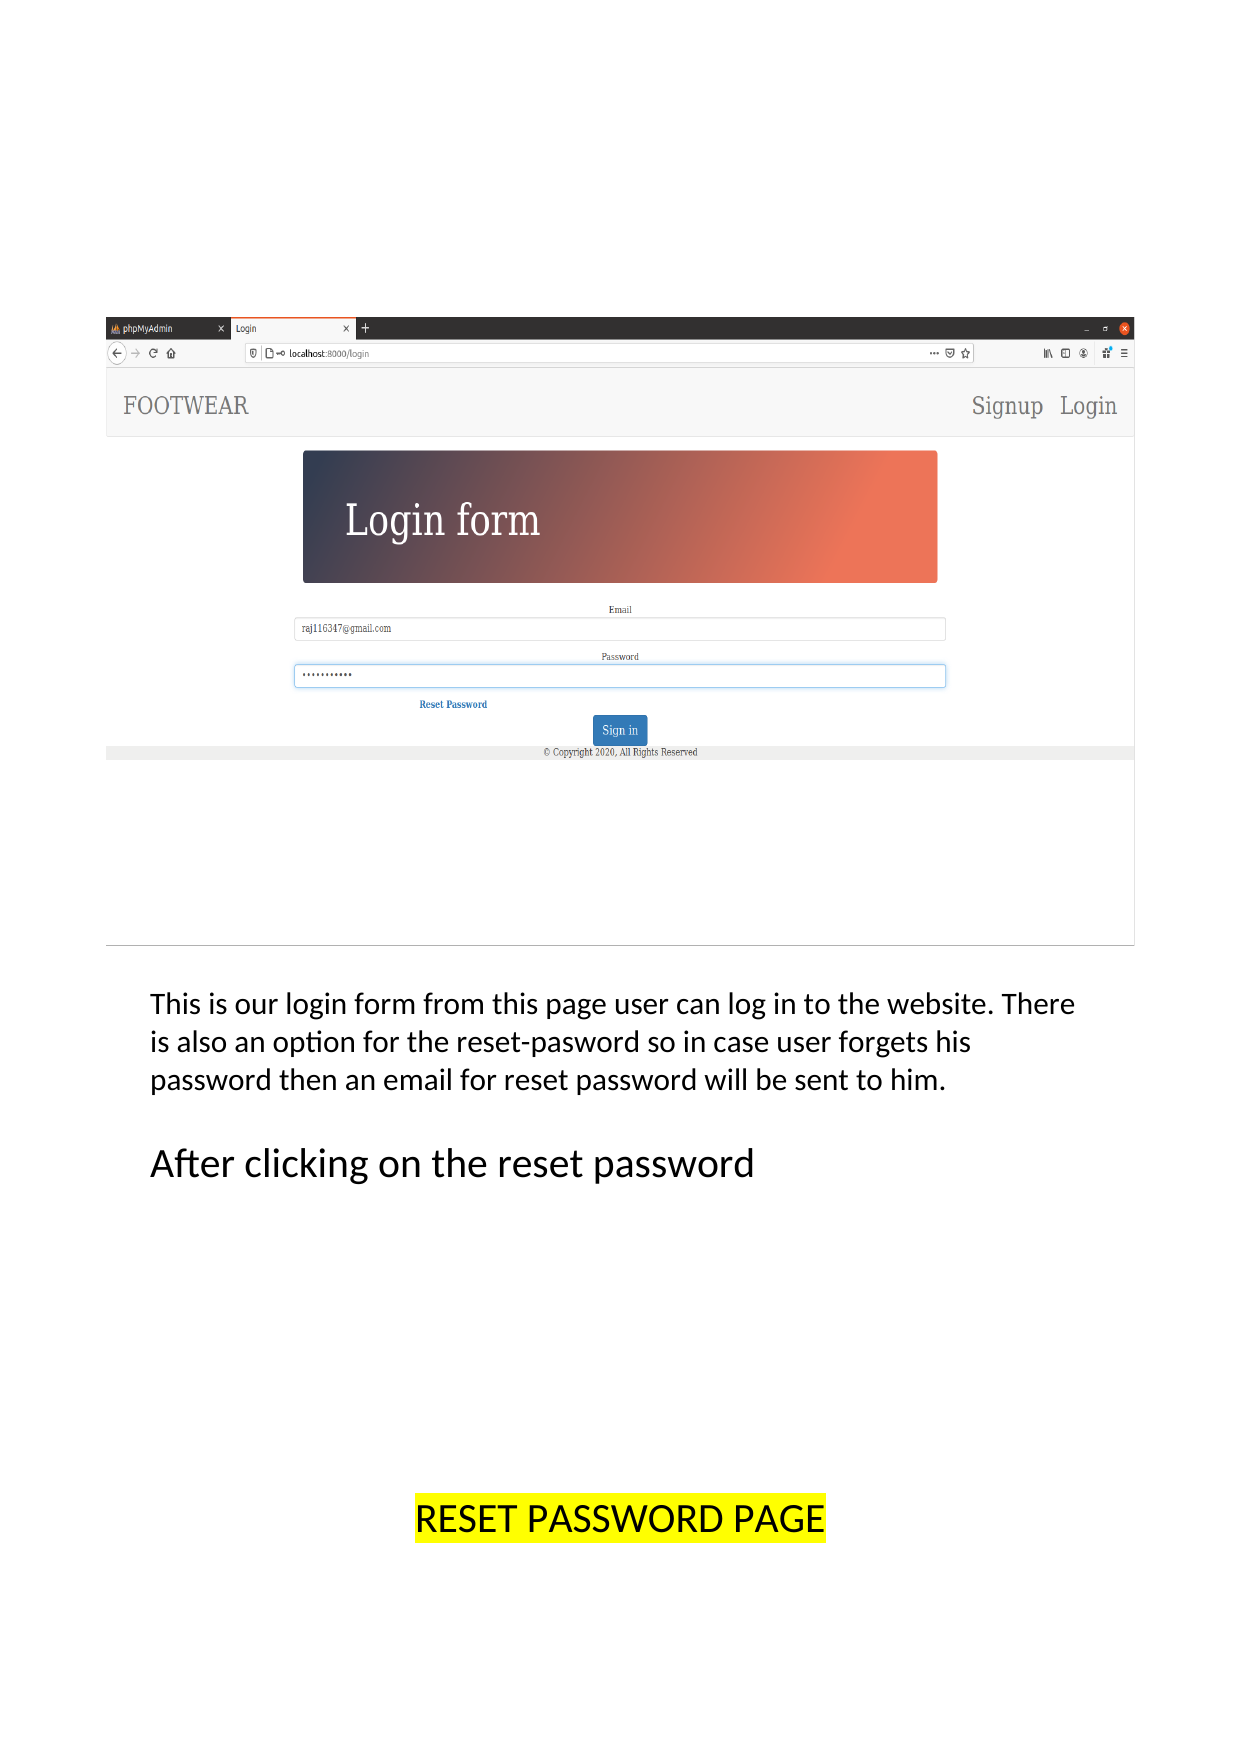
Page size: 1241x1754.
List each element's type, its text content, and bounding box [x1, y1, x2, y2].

list After clicking on the reset password [150, 1137, 1090, 1187]
picture [106, 317, 1135, 946]
list RESET PASSWORD PAGE [150, 1492, 1090, 1543]
list This is our login form from this page user can log in to the website. There is also an option for the reset-pasword so in case user forgets his password then an email for reset password will be sent to him. [150, 984, 1090, 1098]
